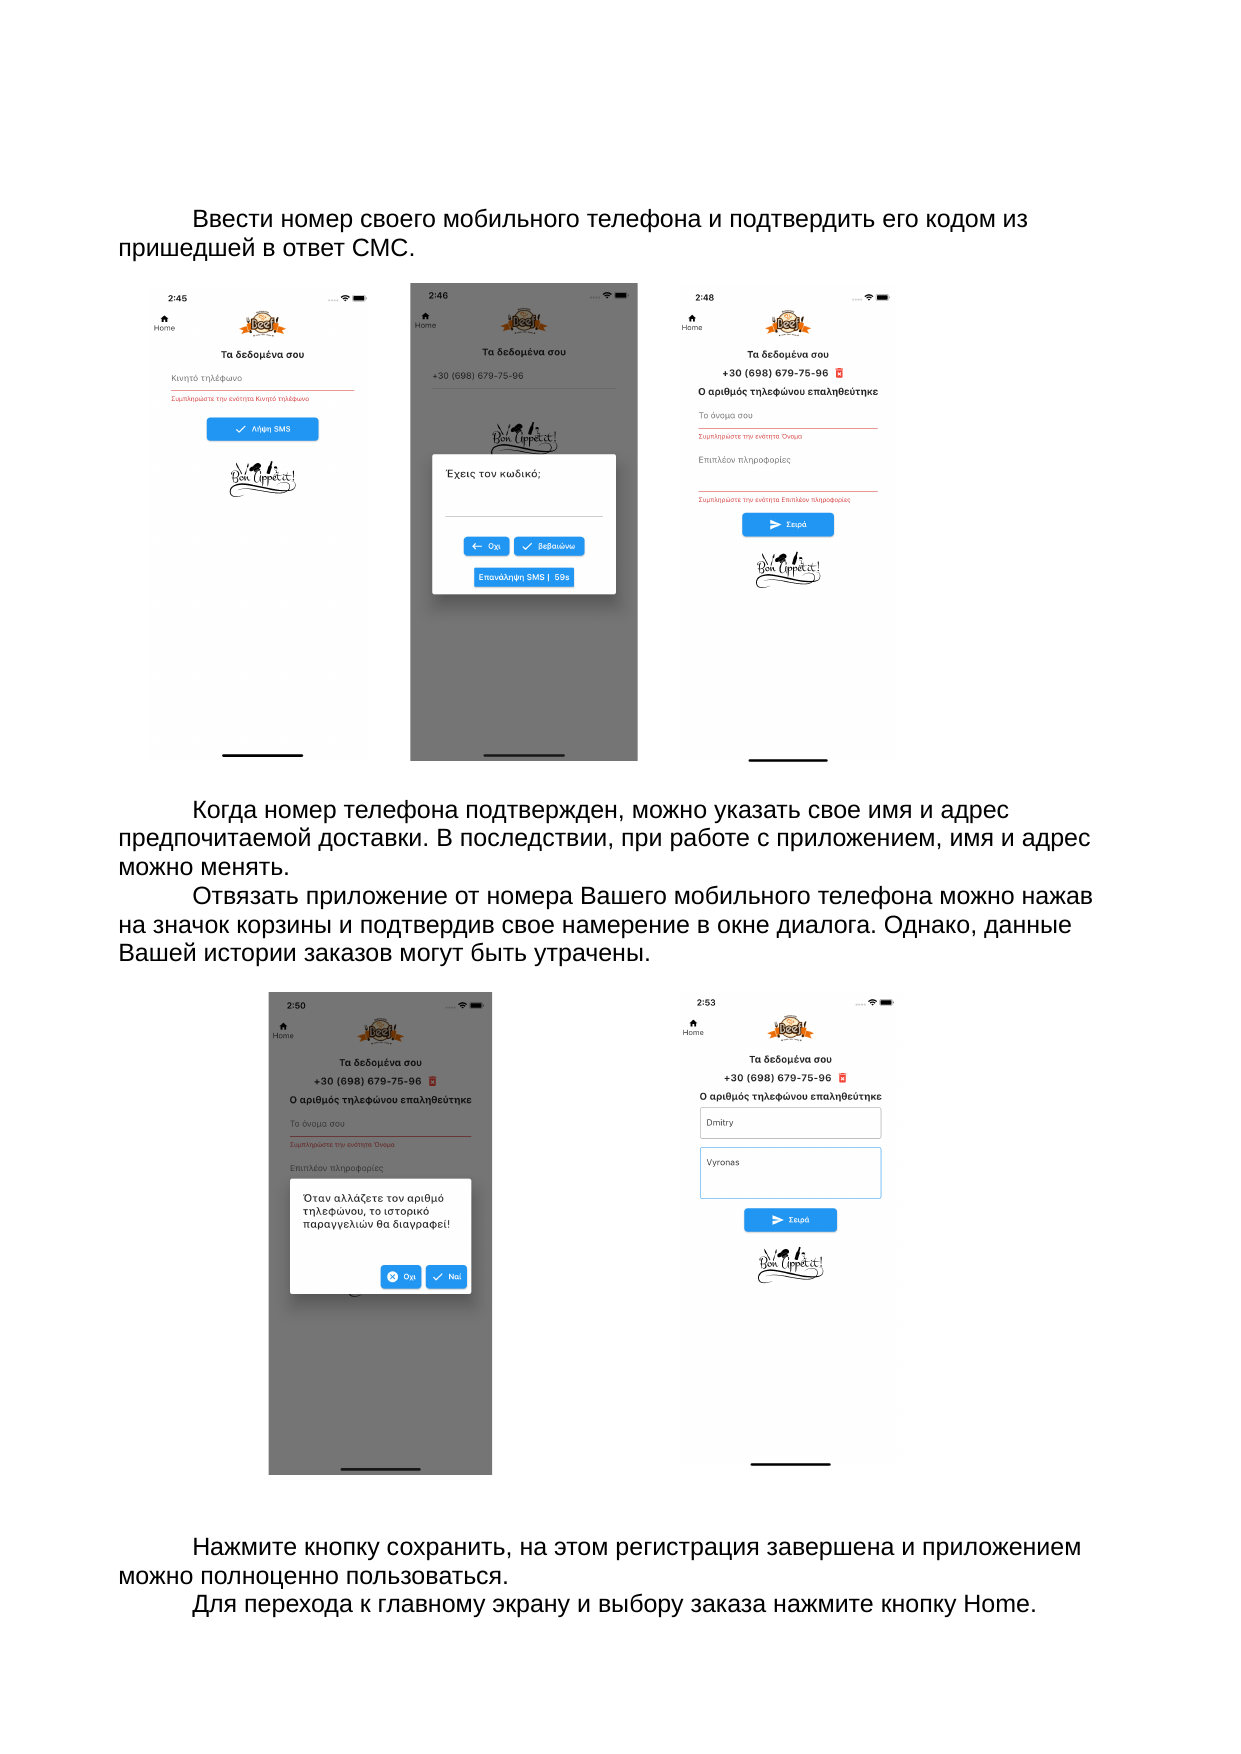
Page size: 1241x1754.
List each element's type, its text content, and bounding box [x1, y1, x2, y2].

text Когда номер телефона подтвержден, можно указать свое имя и адрес предпочитаемой доставки. В последствии, при работе с приложением, имя и адрес можно менять. [118, 794, 1122, 881]
picture [677, 284, 899, 766]
text Ввести номер своего мобильного телефона и подтвердить его кодом из пришедшей в ответ СМС. [118, 204, 1122, 262]
picture [410, 283, 638, 761]
text Отвязать приложение от номера Вашего мобильного телефона можно нажав на значок корзины и подтвердив свое намерение в окне диалога. Однако, данные Вашей истории заказов могут быть утрачены. [118, 881, 1122, 967]
text Нажмите кнопку сохранить, на этом регистрация завершена и приложением можно полноценно пользоваться. [118, 1532, 1122, 1589]
text Для перехода к главному экрану и выбору заказа нажмите кнопку Home. [118, 1589, 1122, 1618]
picture [268, 992, 493, 1475]
picture [678, 989, 903, 1470]
picture [149, 285, 376, 761]
